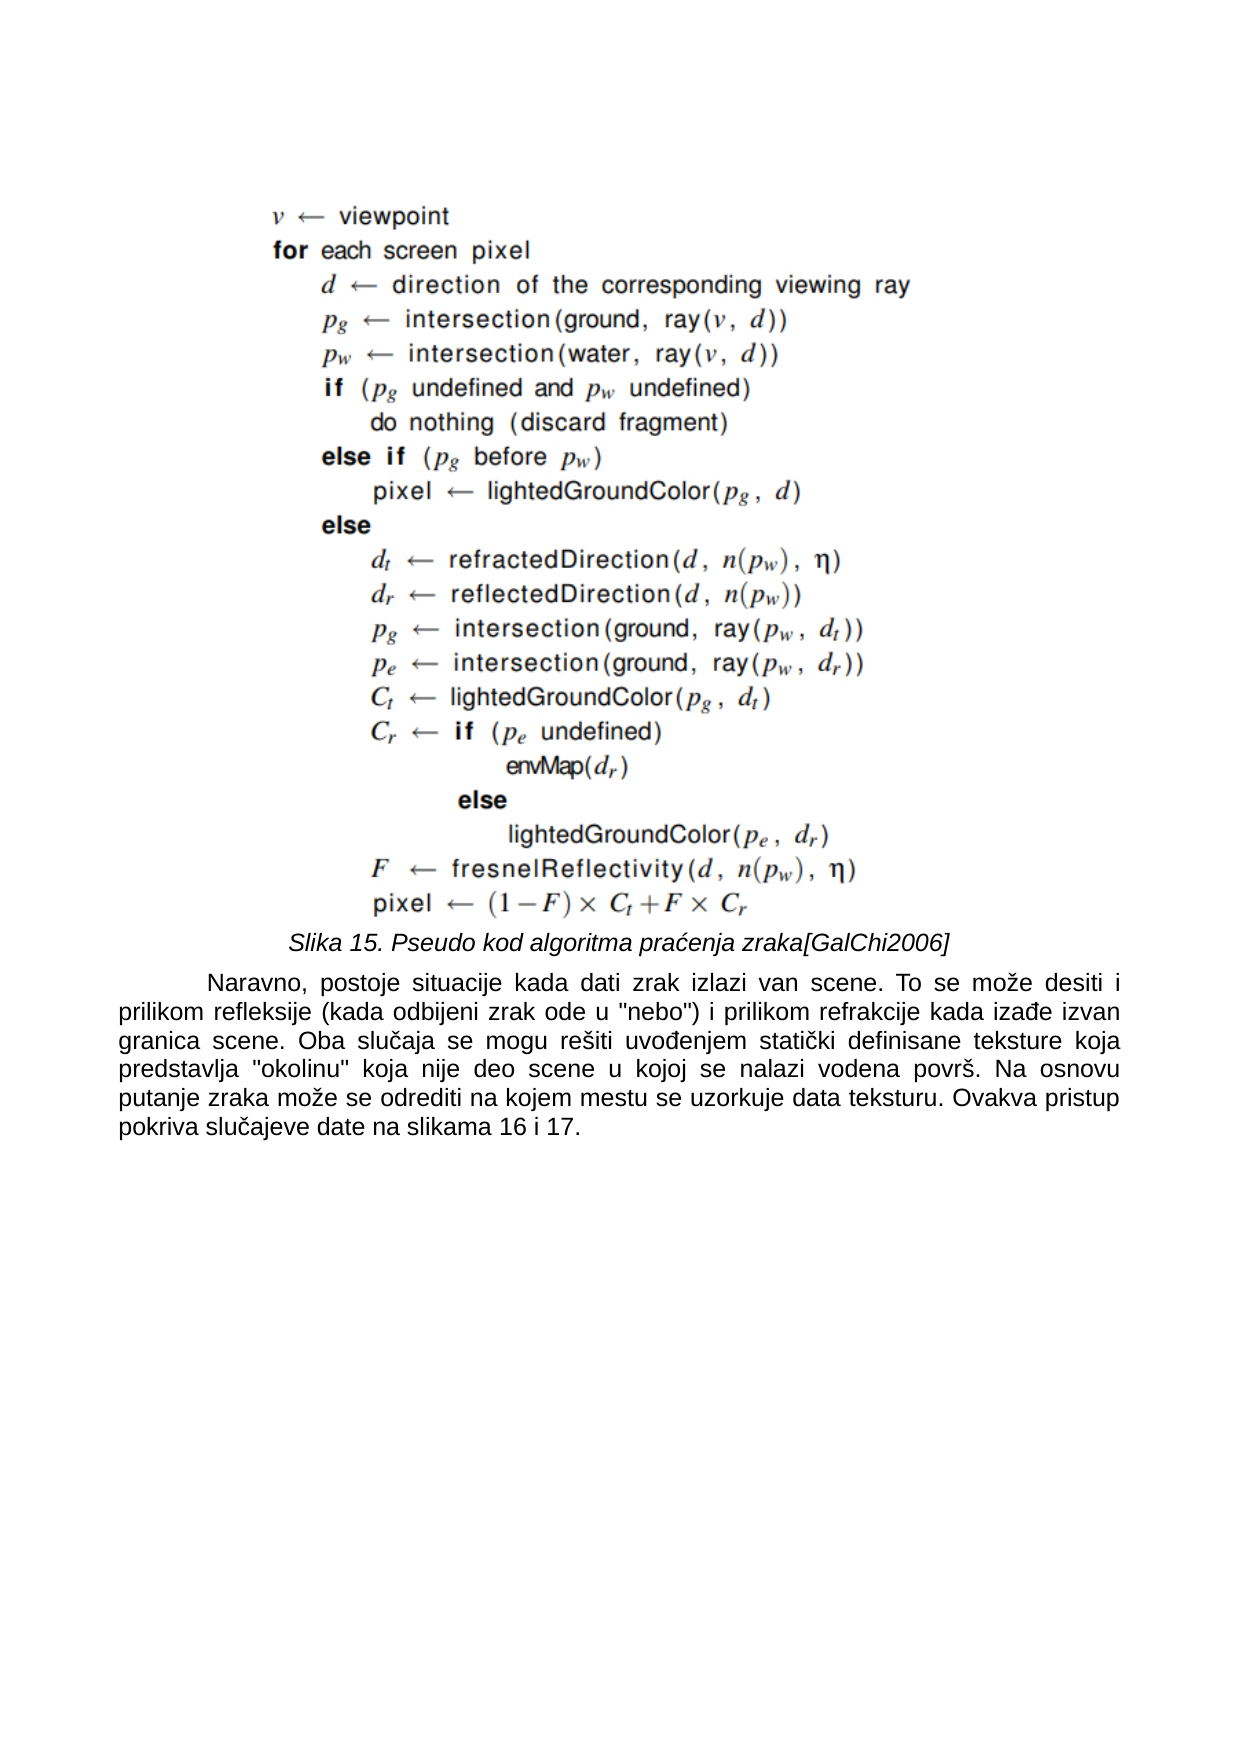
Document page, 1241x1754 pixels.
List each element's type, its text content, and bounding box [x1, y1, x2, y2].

text Slika 15. Pseudo kod algoritma praćenja zraka[GalChi2006] [268, 928, 972, 956]
text Naravno, postoje situacije kada dati zrak izlazi van scene. To se može desiti i prilikom refleksije (kada odbijeni zrak ode u "nebo") i prilikom refrakcije kada izađe izvan granica scene. Oba slučaja se mogu rešiti uvođenjem statički definisane teksture koja predstavlja "okolinu" koja nije deo scene u kojoj se nalazi vodena površ. Na osnovu putanje zraka može se odrediti na kojem mestu se uzorkuje data teksturu. Ovakva pristup pokriva slučajeve date na slikama 16 i 17. [118, 177, 1122, 1141]
picture [267, 201, 973, 928]
